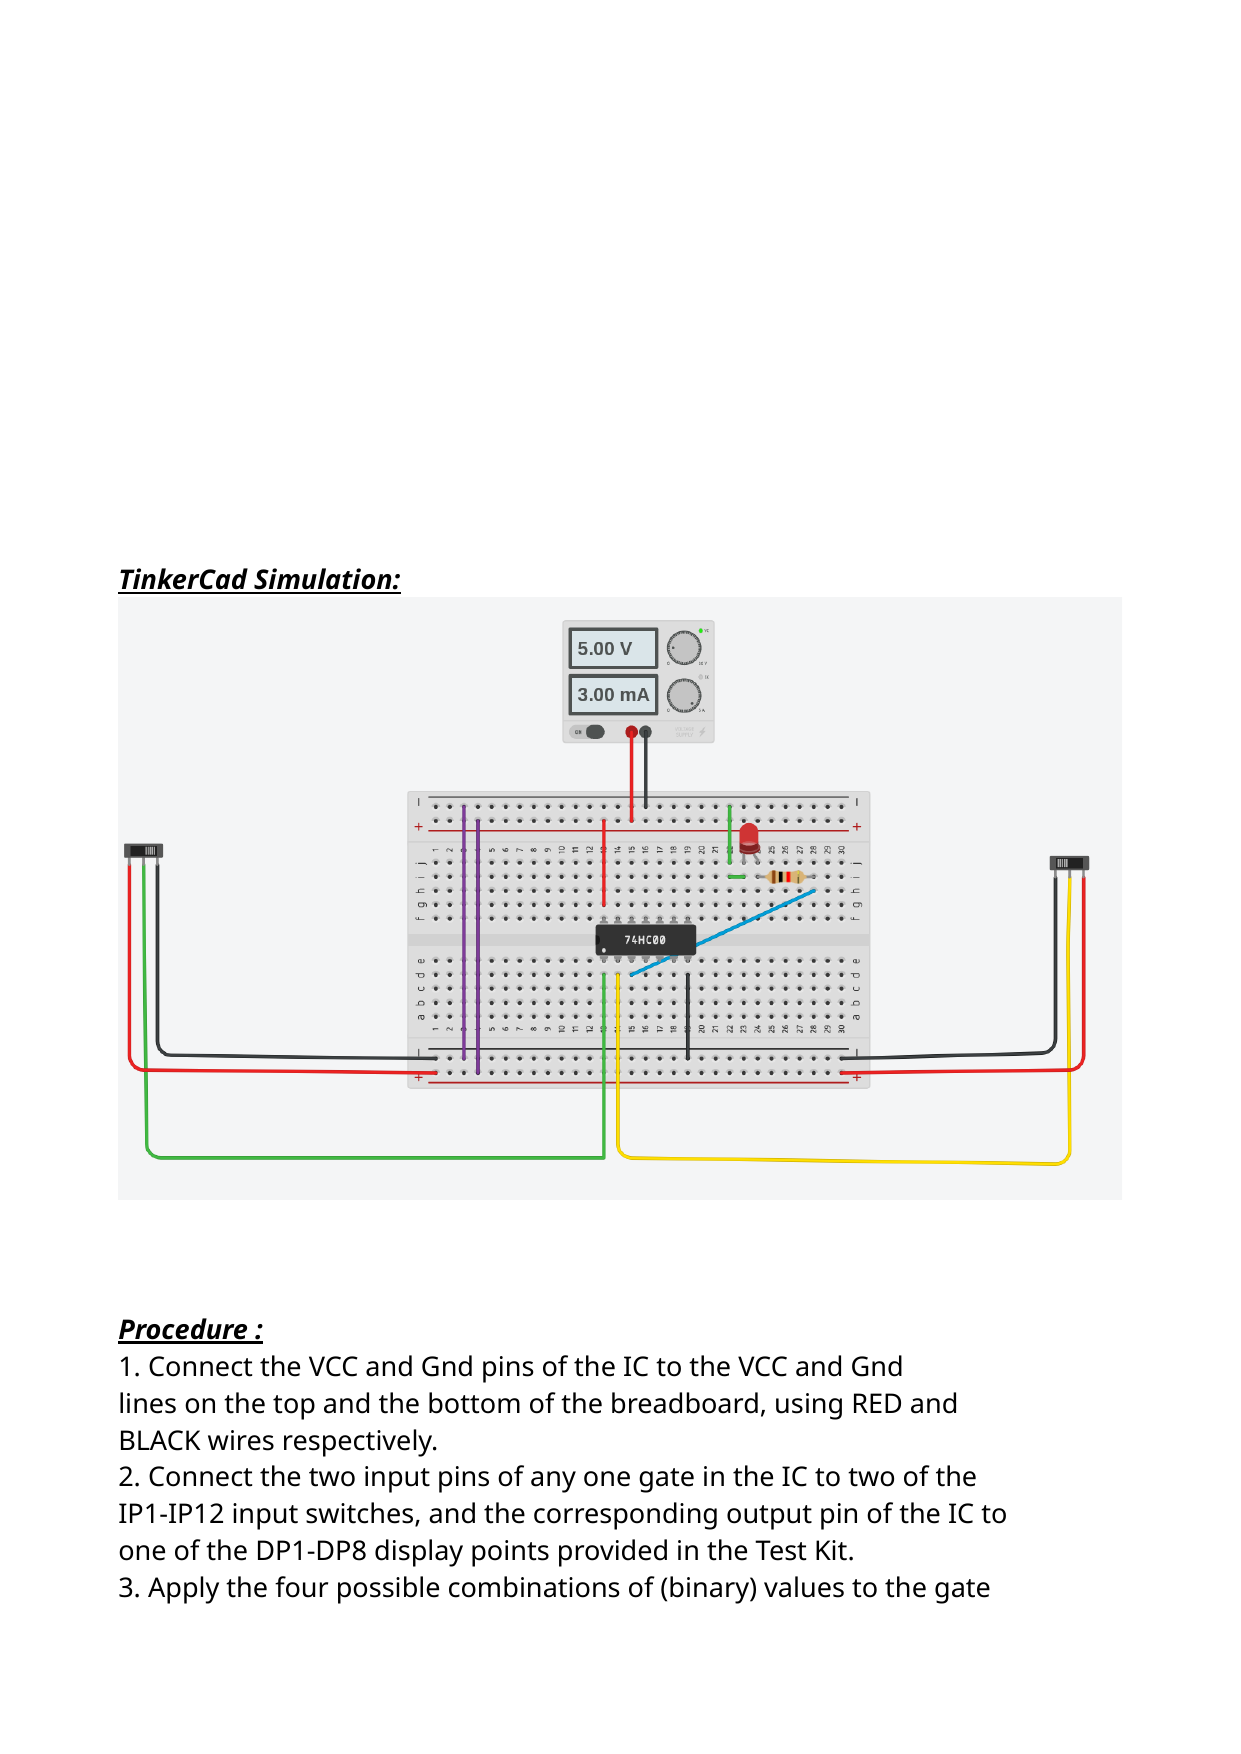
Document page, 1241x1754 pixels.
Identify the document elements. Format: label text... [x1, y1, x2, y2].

text IP1-IP12 input switches, and the corresponding output pin of the IC to [118, 1495, 1122, 1532]
text one of the DP1-DP8 display points provided in the Test Kit. [118, 1532, 1122, 1568]
text 2. Connect the two input pins of any one gate in the IC to two of the [118, 1458, 1122, 1495]
text lines on the top and the bottom of the breadboard, using RED and [118, 1384, 1122, 1421]
text 1. Connect the VCC and Gnd pins of the IC to the VCC and Gnd [118, 1347, 1122, 1384]
text BLACK wires respectively. [118, 1421, 1122, 1458]
text TinkerCad Simulation: [118, 561, 1122, 597]
text Procedure : [118, 1310, 1122, 1347]
text 3. Apply the four possible combinations of (binary) values to the gate [118, 1568, 1122, 1605]
picture [118, 597, 1123, 1200]
